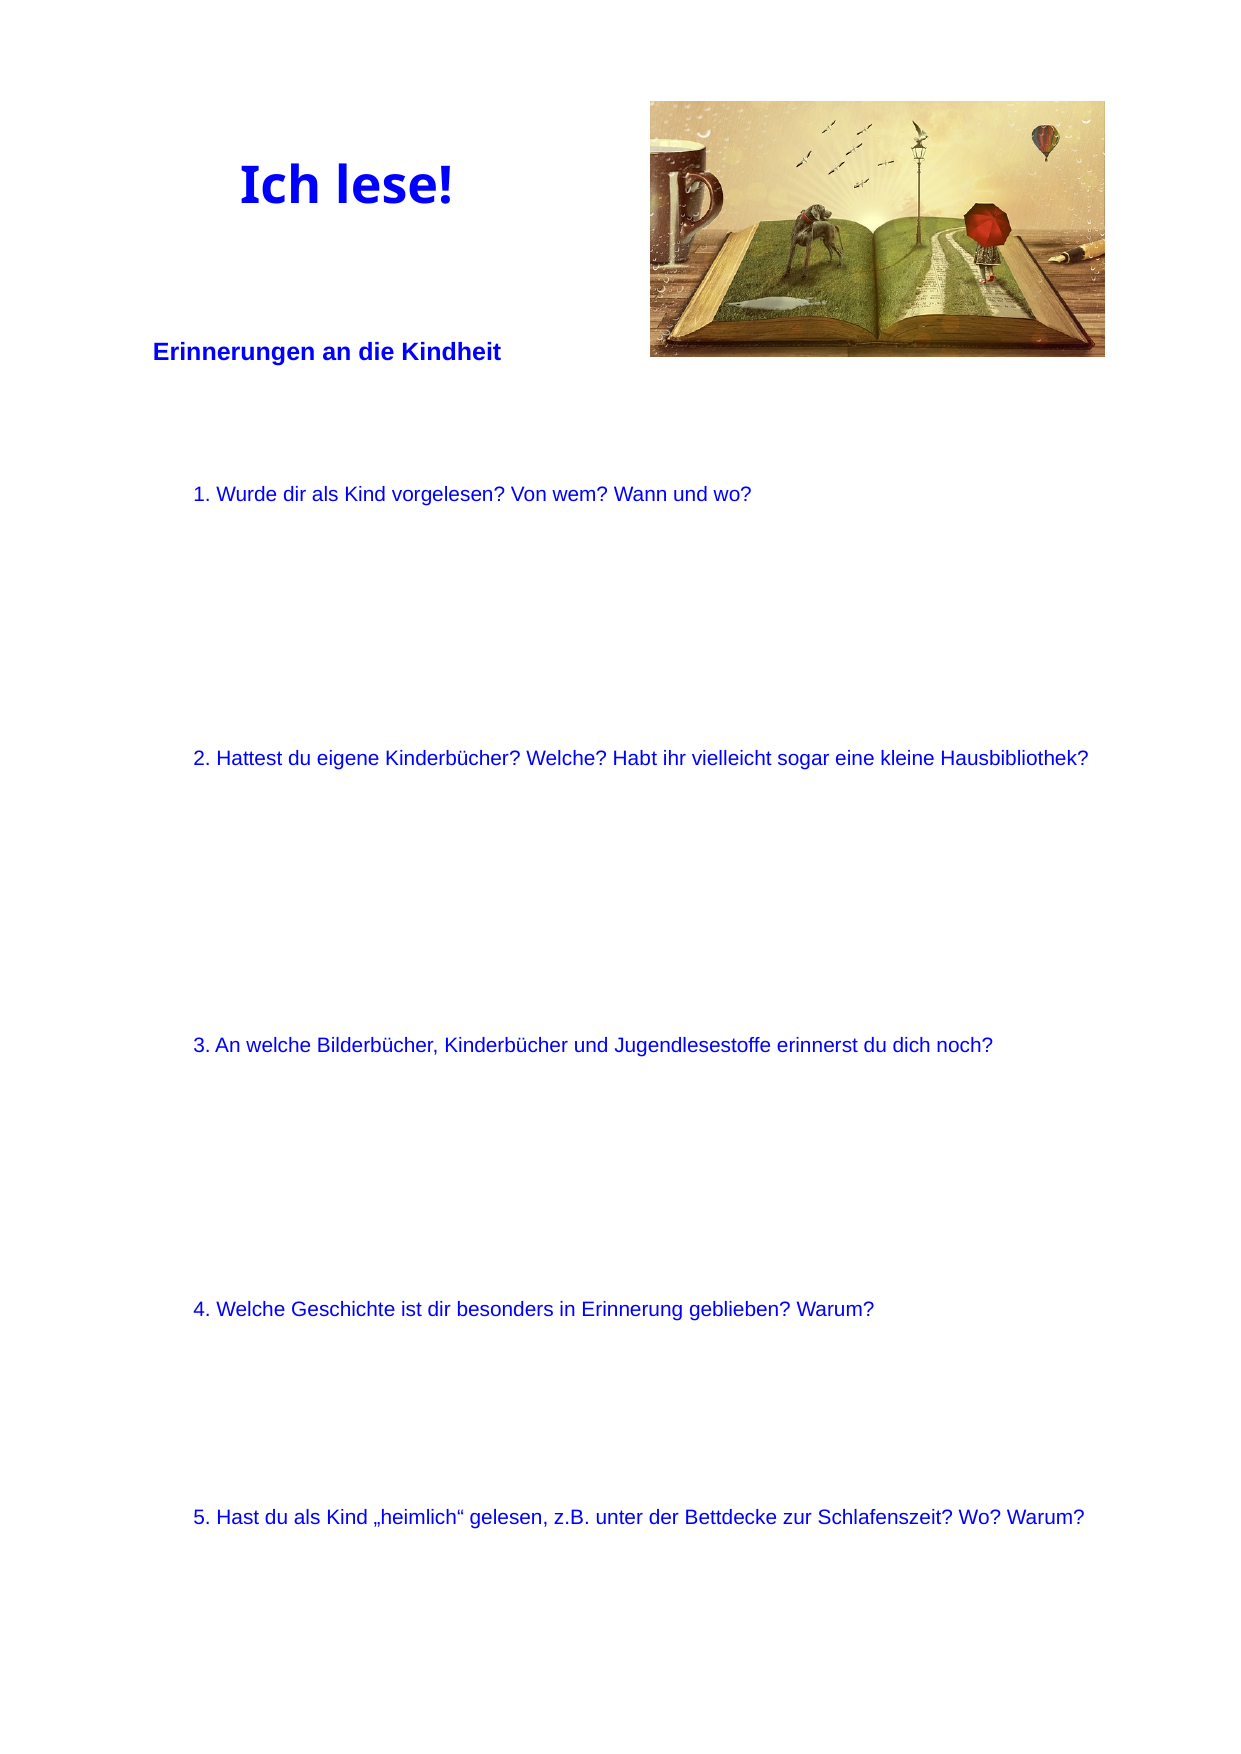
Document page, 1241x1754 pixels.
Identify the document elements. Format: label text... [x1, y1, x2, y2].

text Ich lese! [118, 147, 650, 218]
text 1. Wurde dir als Kind vorgelesen? Von wem? Wann und wo? [193, 482, 1122, 506]
text [1105, 147, 1122, 218]
text 2. Hattest du eigene Kinderbücher? Welche? Habt ihr vielleicht sogar eine kleine Hausbibliothek? [193, 746, 1152, 770]
text 4. Welche Geschichte ist dir besonders in Erinnerung geblieben? Warum? [193, 1297, 1122, 1321]
text Erinnerungen an die Kindheit [118, 337, 1122, 366]
text 3. An welche Bilderbücher, Kinderbücher und Jugendlesestoffe erinnerst du dich noch? [193, 1033, 1122, 1057]
text 5. Hast du als Kind „heimlich“ gelesen, z.B. unter der Bettdecke zur Schlafenszeit? Wo? Warum? [193, 1505, 1211, 1529]
picture [650, 101, 1105, 357]
